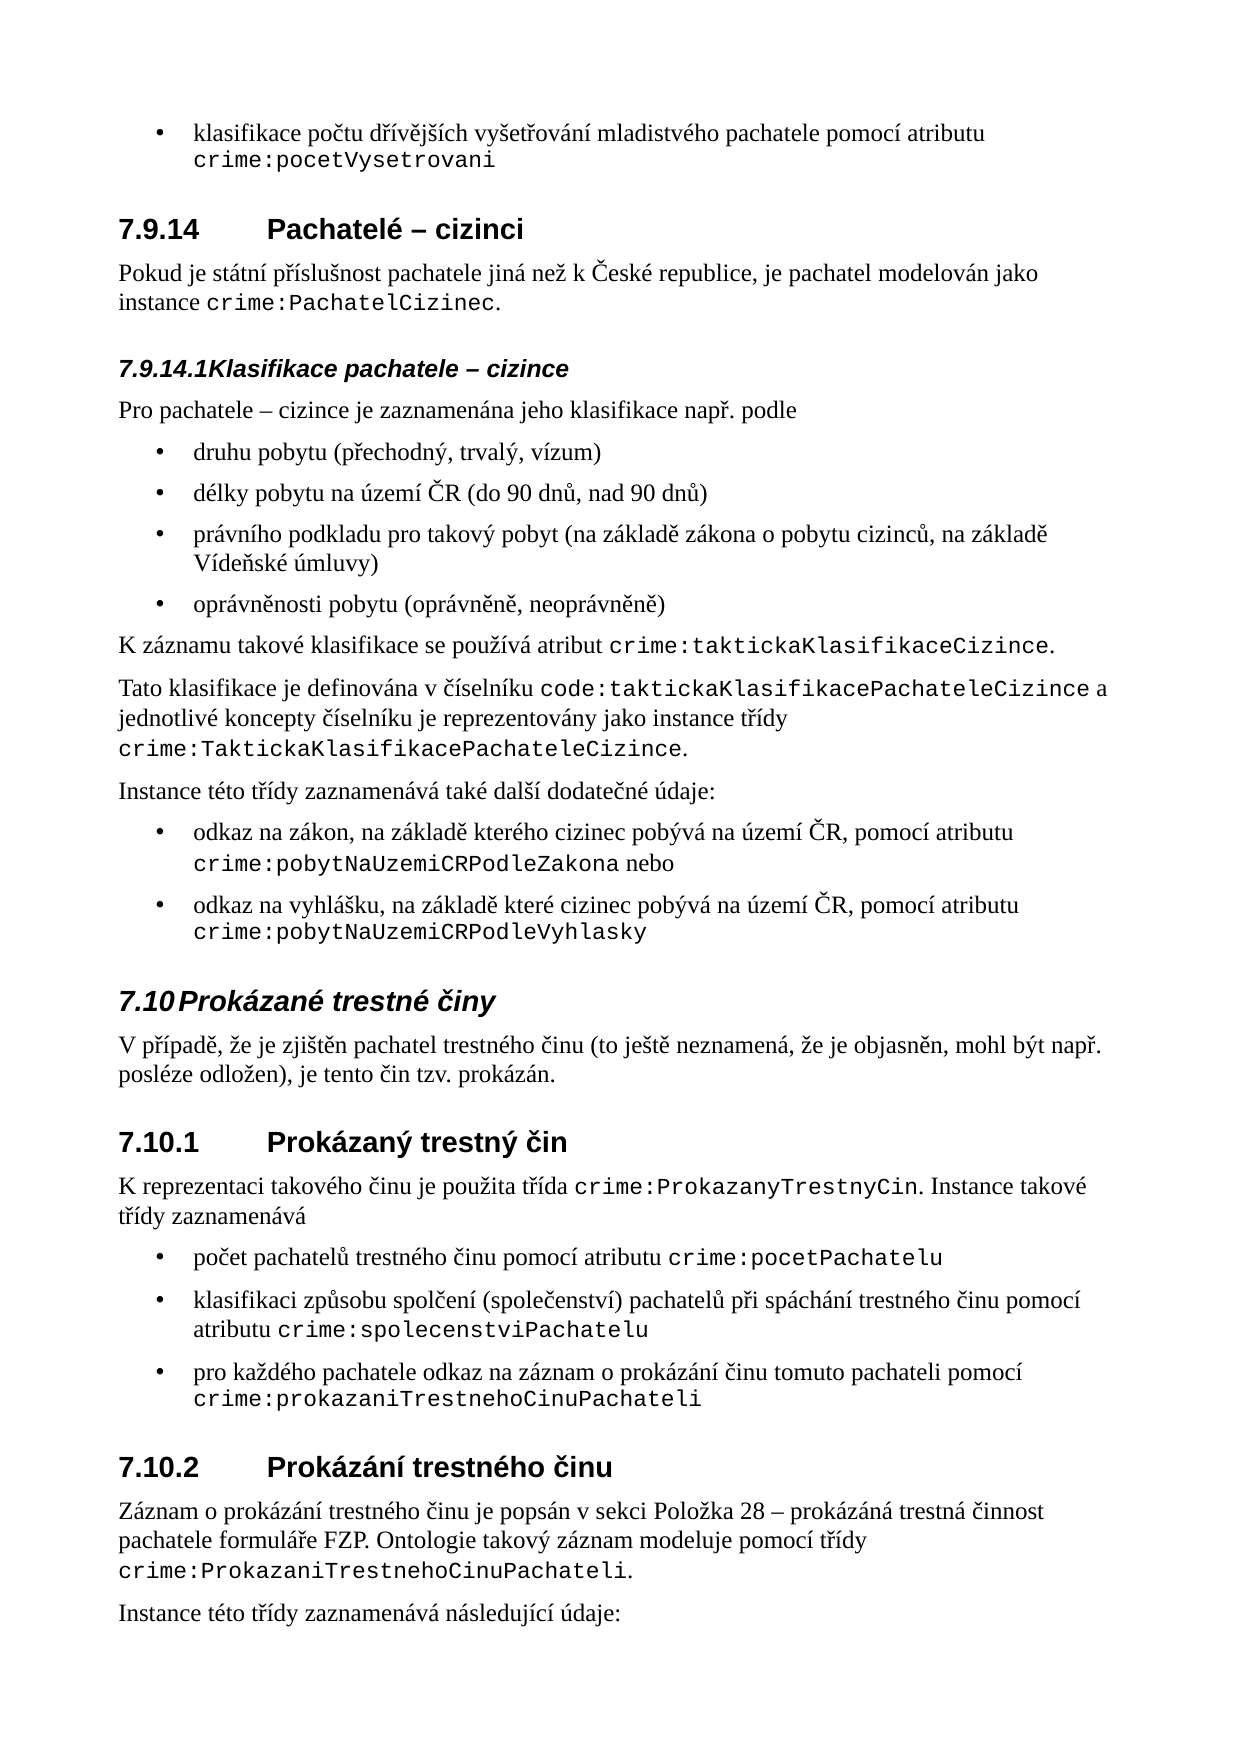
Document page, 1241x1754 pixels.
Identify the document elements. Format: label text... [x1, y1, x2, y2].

list odkaz na zákon, na základě kterého cizinec pobývá na území ČR, pomocí atributu crime:pobytNaUzemiCRPodleZakona nebo [156, 817, 1122, 878]
list oprávněnosti pobytu (oprávněně, neoprávněně) [156, 589, 1122, 618]
text Instance této třídy zaznamenává následující údaje: [118, 1598, 1122, 1627]
list odkaz na vyhlášku, na základě které cizinec pobývá na území ČR, pomocí atributu crime:pobytNaUzemiCRPodleVyhlasky [156, 890, 1122, 946]
text Pokud je státní příslušnost pachatele jiná než k České republice, je pachatel modelován jako instance crime:PachatelCizinec. [118, 258, 1122, 317]
text K záznamu takové klasifikace se používá atribut crime:taktickaKlasifikaceCizince. [118, 630, 1122, 661]
list počet pachatelů trestného činu pomocí atributu crime:pocetPachatelu [156, 1242, 1122, 1273]
list právního podkladu pro takový pobyt (na základě zákona o pobytu cizinců, na základě Vídeňské úmluvy) [156, 519, 1122, 577]
text Instance této třídy zaznamenává také další dodatečné údaje: [118, 776, 1122, 805]
text Pro pachatele – cizince je zaznamenána jeho klasifikace např. podle [118, 395, 1122, 424]
text Tato klasifikace je definována v číselníku code:taktickaKlasifikacePachateleCizince a jednotlivé koncepty číselníku je reprezentovány jako instance třídy crime:TaktickaKlasifikacePachateleCizince. [118, 673, 1122, 764]
text K reprezentaci takového činu je použita třída crime:ProkazanyTrestnyCin. Instance takové třídy zaznamenává [118, 1171, 1122, 1230]
text Záznam o prokázání trestného činu je popsán v sekci Položka 28 – prokázáná trestná činnost pachatele formuláře FZP. Ontologie takový záznam modeluje pomocí třídy crime:ProkazaniTrestnehoCinuPachateli. [118, 1496, 1122, 1586]
list klasifikaci způsobu spolčení (společenství) pachatelů při spáchání trestného činu pomocí atributu crime:spolecenstviPachatelu [156, 1285, 1122, 1344]
list délky pobytu na území ČR (do 90 dnů, nad 90 dnů) [156, 478, 1122, 507]
subtitle Klasifikace pachatele – cizince [118, 354, 1122, 383]
text V případě, že je zjištěn pachatel trestného činu (to ještě neznamená, že je objasněn, mohl být např. posléze odložen), je tento čin tzv. prokázán. [118, 1030, 1122, 1087]
subtitle Prokázaný trestný čin [118, 1125, 1122, 1158]
list klasifikace počtu dřívějších vyšetřování mladistvého pachatele pomocí atributu crime:pocetVysetrovani [156, 118, 1122, 174]
list druhu pobytu (přechodný, trvalý, vízum) [156, 437, 1122, 465]
subtitle Pachatelé – cizinci [118, 212, 1122, 245]
subtitle Prokázání trestného činu [118, 1450, 1122, 1484]
list pro každého pachatele odkaz na záznam o prokázání činu tomuto pachateli pomocí crime:prokazaniTrestnehoCinuPachateli [156, 1357, 1122, 1413]
subtitle Prokázané trestné činy [118, 984, 1122, 1017]
